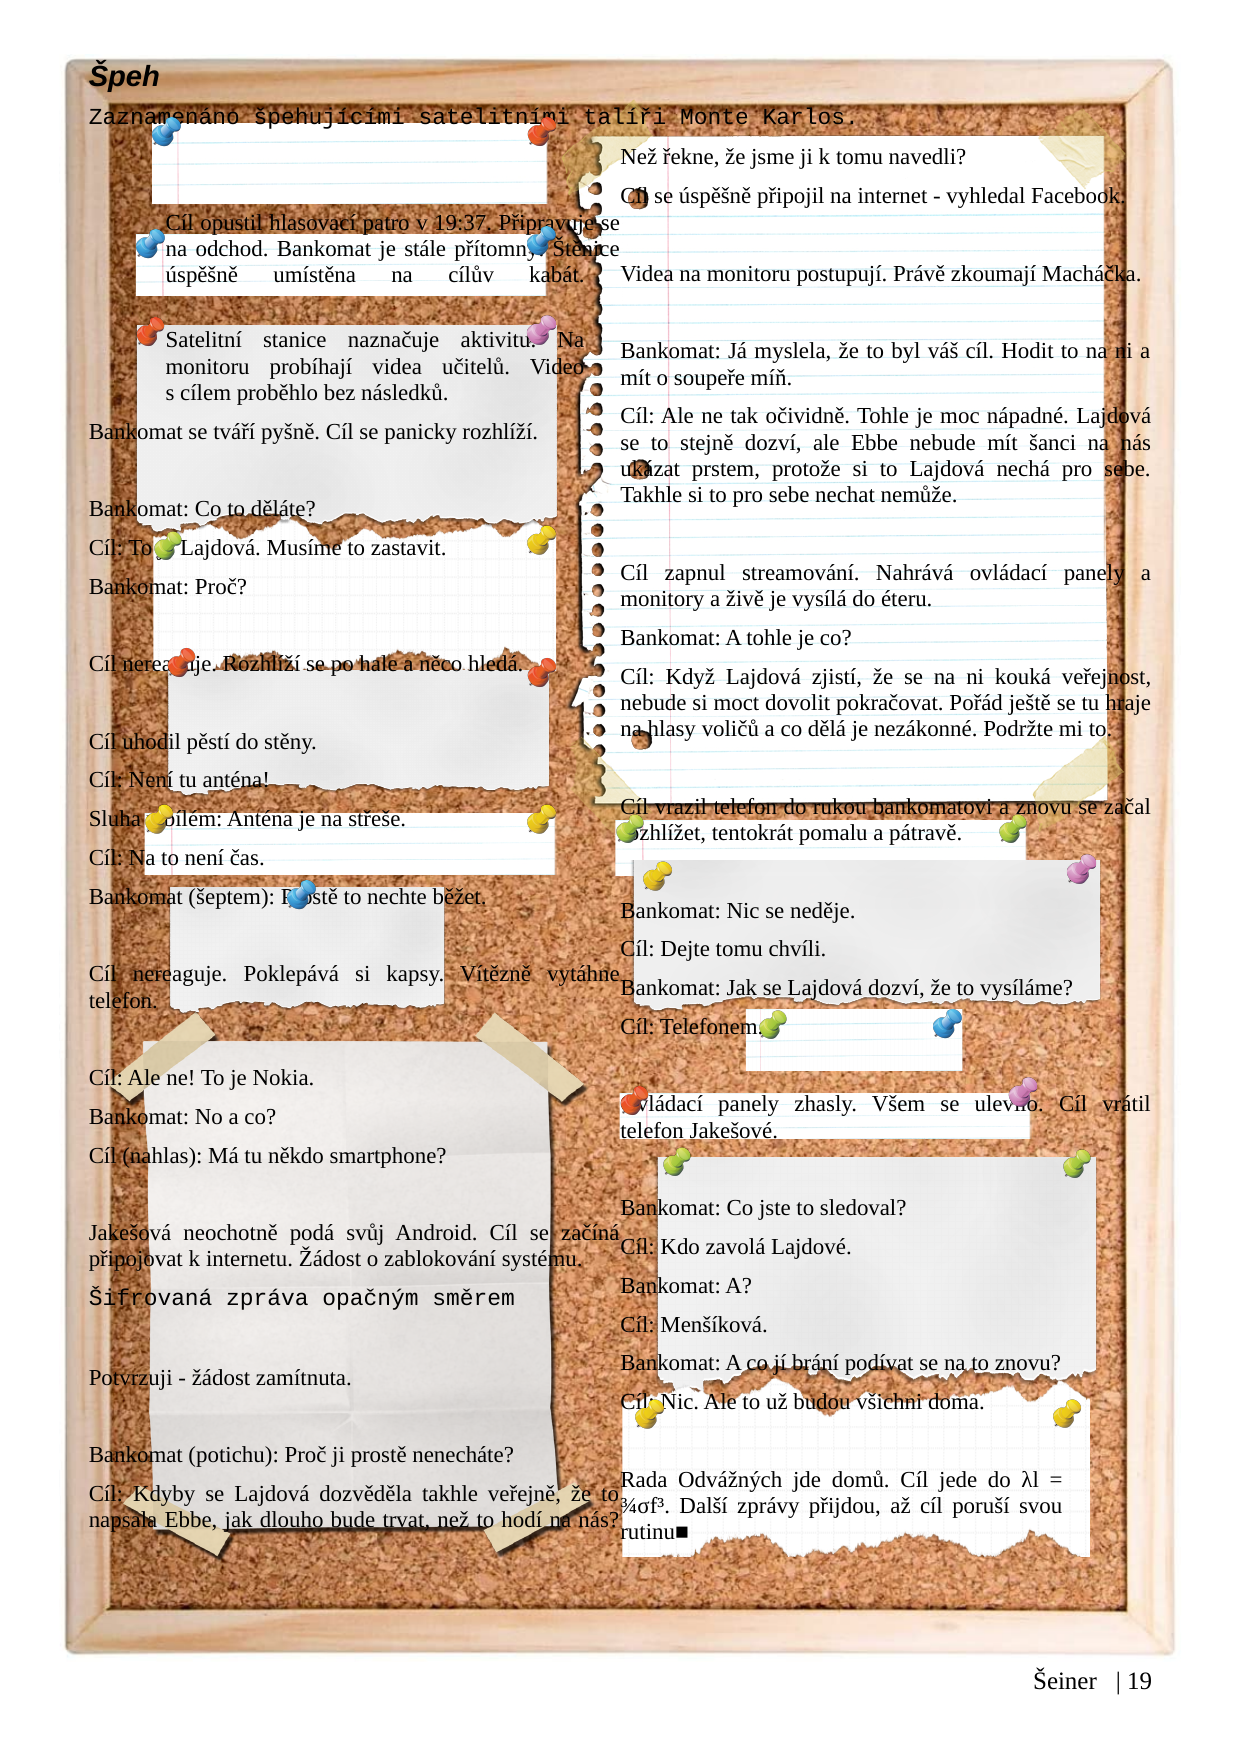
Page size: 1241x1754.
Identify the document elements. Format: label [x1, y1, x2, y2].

picture [59, 54, 1182, 1662]
